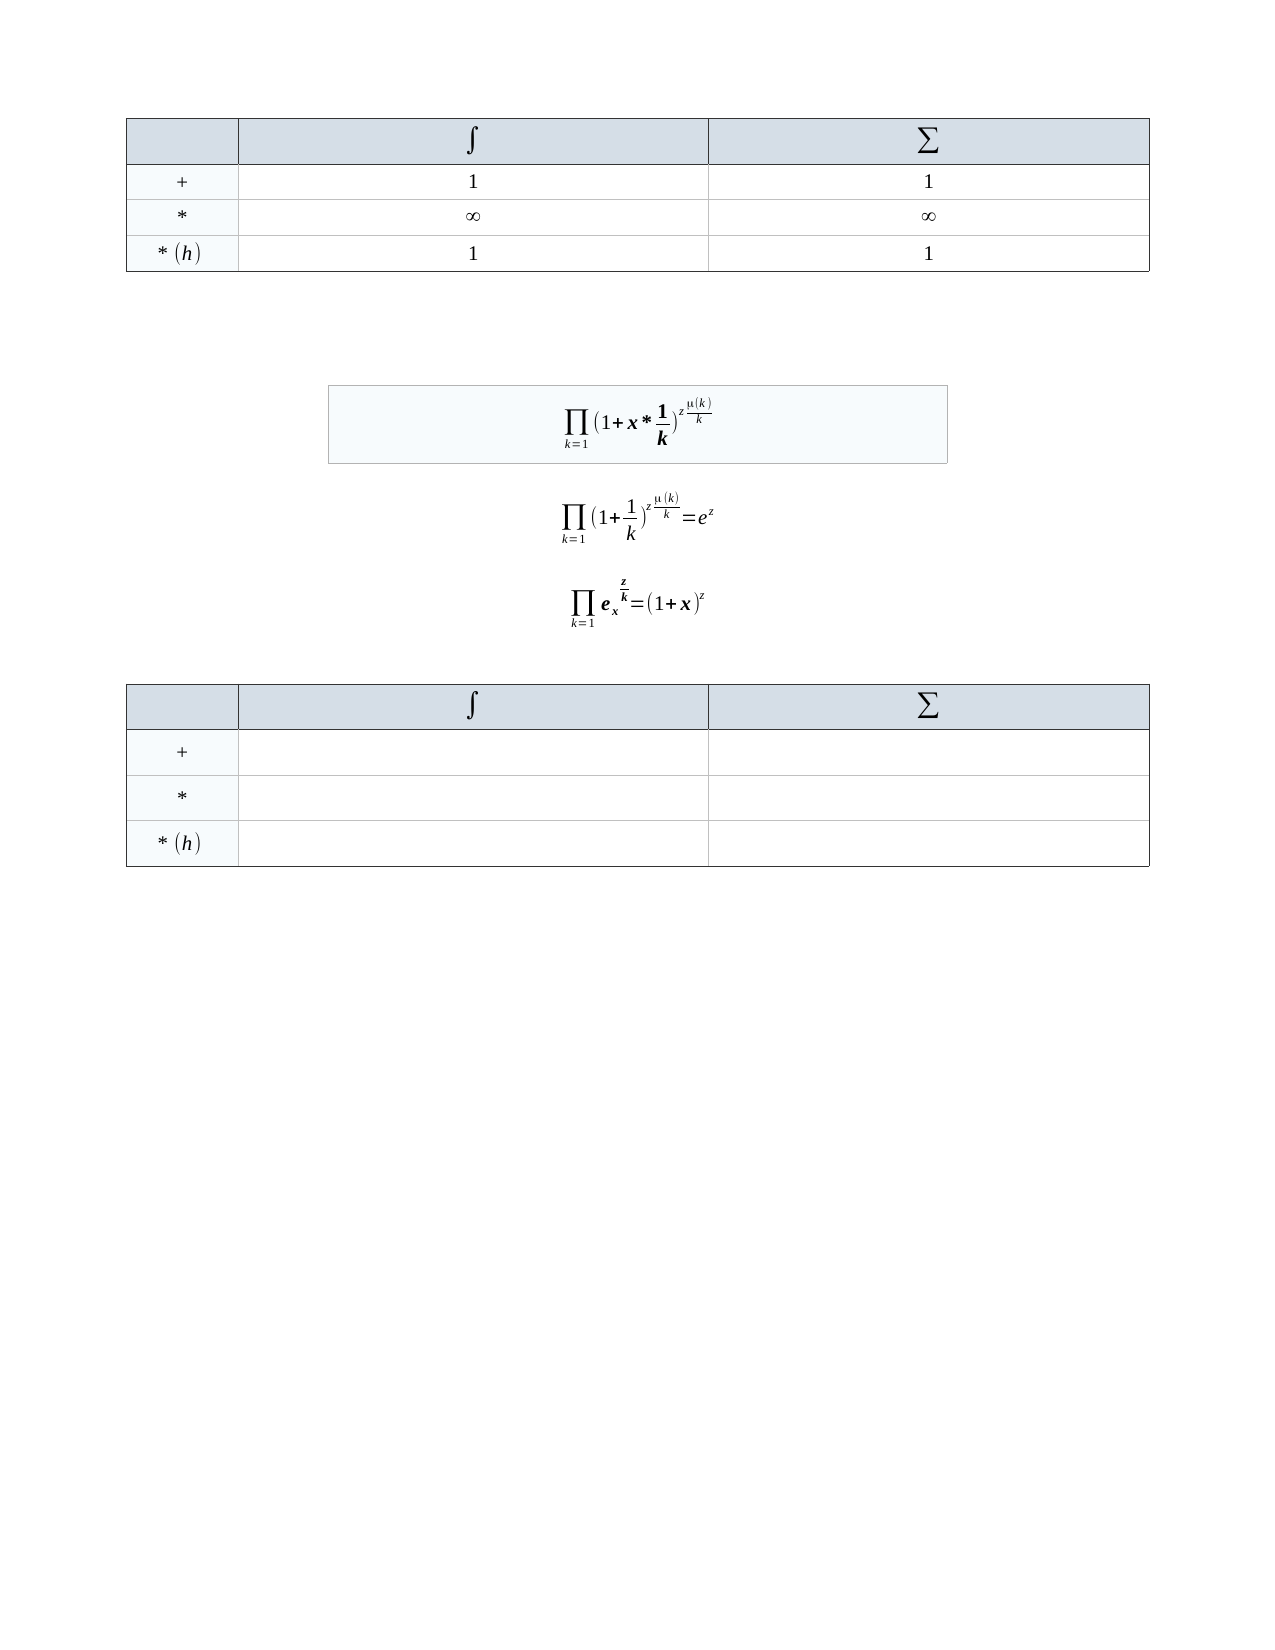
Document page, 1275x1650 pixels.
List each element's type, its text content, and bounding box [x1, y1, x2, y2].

table_cell * [127, 200, 238, 235]
table_cell * [127, 776, 238, 820]
table_header [127, 119, 238, 164]
table_cell + [127, 730, 238, 775]
table_cell [239, 776, 708, 820]
table_header [709, 685, 1149, 729]
table_header [239, 119, 708, 164]
table_header [709, 119, 1149, 164]
table_cell * [127, 236, 238, 271]
table_cell [709, 821, 1149, 866]
table_cell [239, 730, 708, 775]
table_cell [709, 236, 1149, 271]
table_cell [239, 821, 708, 866]
table_cell [709, 200, 1149, 235]
table_header [127, 685, 238, 729]
table_cell [709, 165, 1149, 199]
table_cell * [127, 821, 238, 866]
table_cell [709, 730, 1149, 775]
table_cell + [127, 165, 238, 199]
table_cell [239, 200, 708, 235]
table_cell [239, 165, 708, 199]
table_cell [239, 236, 708, 271]
table_header [239, 685, 708, 729]
table_cell [709, 776, 1149, 820]
